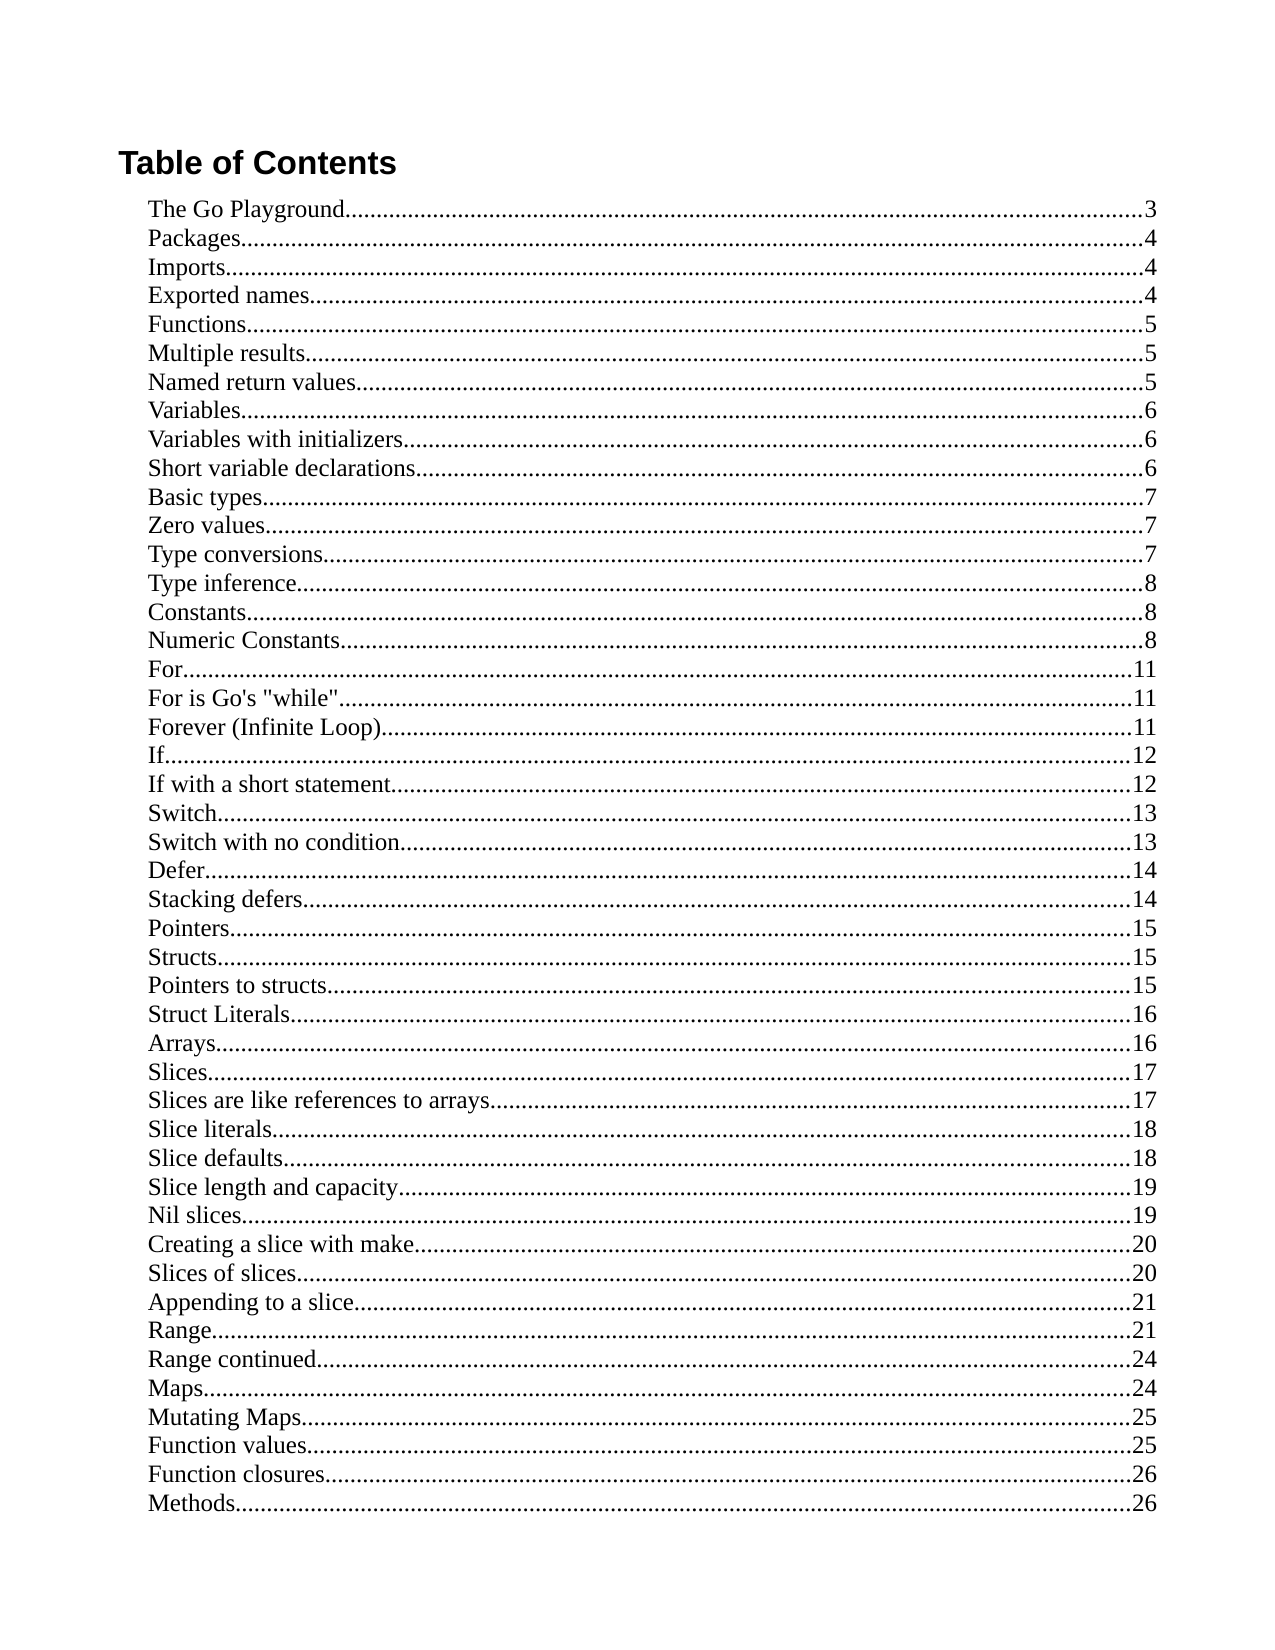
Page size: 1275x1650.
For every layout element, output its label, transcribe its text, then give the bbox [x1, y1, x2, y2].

text Nil slices 19 [148, 1200, 1157, 1229]
text Named return values 5 [148, 367, 1157, 395]
text Struct Literals 16 [148, 999, 1157, 1028]
text Functions 5 [148, 309, 1157, 338]
text Basic types 7 [148, 482, 1157, 510]
text If with a short statement 12 [148, 769, 1157, 798]
text Stacking defers 14 [148, 884, 1157, 913]
text Variables with initializers 6 [148, 424, 1157, 453]
text The Go Playground 3 [148, 194, 1157, 223]
text Type conversions 7 [148, 539, 1157, 568]
text Slices 17 [148, 1057, 1157, 1085]
text Numeric Constants 8 [148, 625, 1157, 654]
text Function values 25 [148, 1430, 1157, 1459]
text Function closures 26 [148, 1459, 1157, 1488]
text Short variable declarations 6 [148, 453, 1157, 482]
text Defer 14 [148, 855, 1157, 884]
text Mutating Maps 25 [148, 1402, 1157, 1430]
text Slice literals 18 [148, 1114, 1157, 1143]
text Appending to a slice 21 [148, 1287, 1157, 1315]
text Multiple results 5 [148, 338, 1157, 367]
text Exported names 4 [148, 280, 1157, 309]
text Switch with no condition 13 [148, 827, 1157, 855]
text Methods 26 [148, 1488, 1157, 1517]
text Packages 4 [148, 223, 1157, 252]
text Forever (Infinite Loop) 11 [148, 712, 1157, 740]
text Creating a slice with make 20 [148, 1229, 1157, 1258]
text Slice length and capacity 19 [148, 1172, 1157, 1200]
text Arrays 16 [148, 1028, 1157, 1057]
text Pointers to structs 15 [148, 970, 1157, 999]
subtitle Table of Contents [118, 143, 1157, 182]
text Variables 6 [148, 395, 1157, 424]
text Structs 15 [148, 942, 1157, 970]
text Slices of slices 20 [148, 1258, 1157, 1287]
text Zero values 7 [148, 510, 1157, 539]
text Maps 24 [148, 1373, 1157, 1402]
text Slices are like references to arrays 17 [148, 1085, 1157, 1114]
text Pointers 15 [148, 913, 1157, 942]
text If 12 [148, 740, 1157, 769]
text Slice defaults 18 [148, 1143, 1157, 1172]
text Switch 13 [148, 798, 1157, 827]
text For is Go's "while" 11 [148, 683, 1157, 712]
text Range continued 24 [148, 1344, 1157, 1373]
text Constants 8 [148, 597, 1157, 625]
text Imports 4 [148, 252, 1157, 280]
text Range 21 [148, 1315, 1157, 1344]
text Type inference 8 [148, 568, 1157, 597]
text For 11 [148, 654, 1157, 683]
